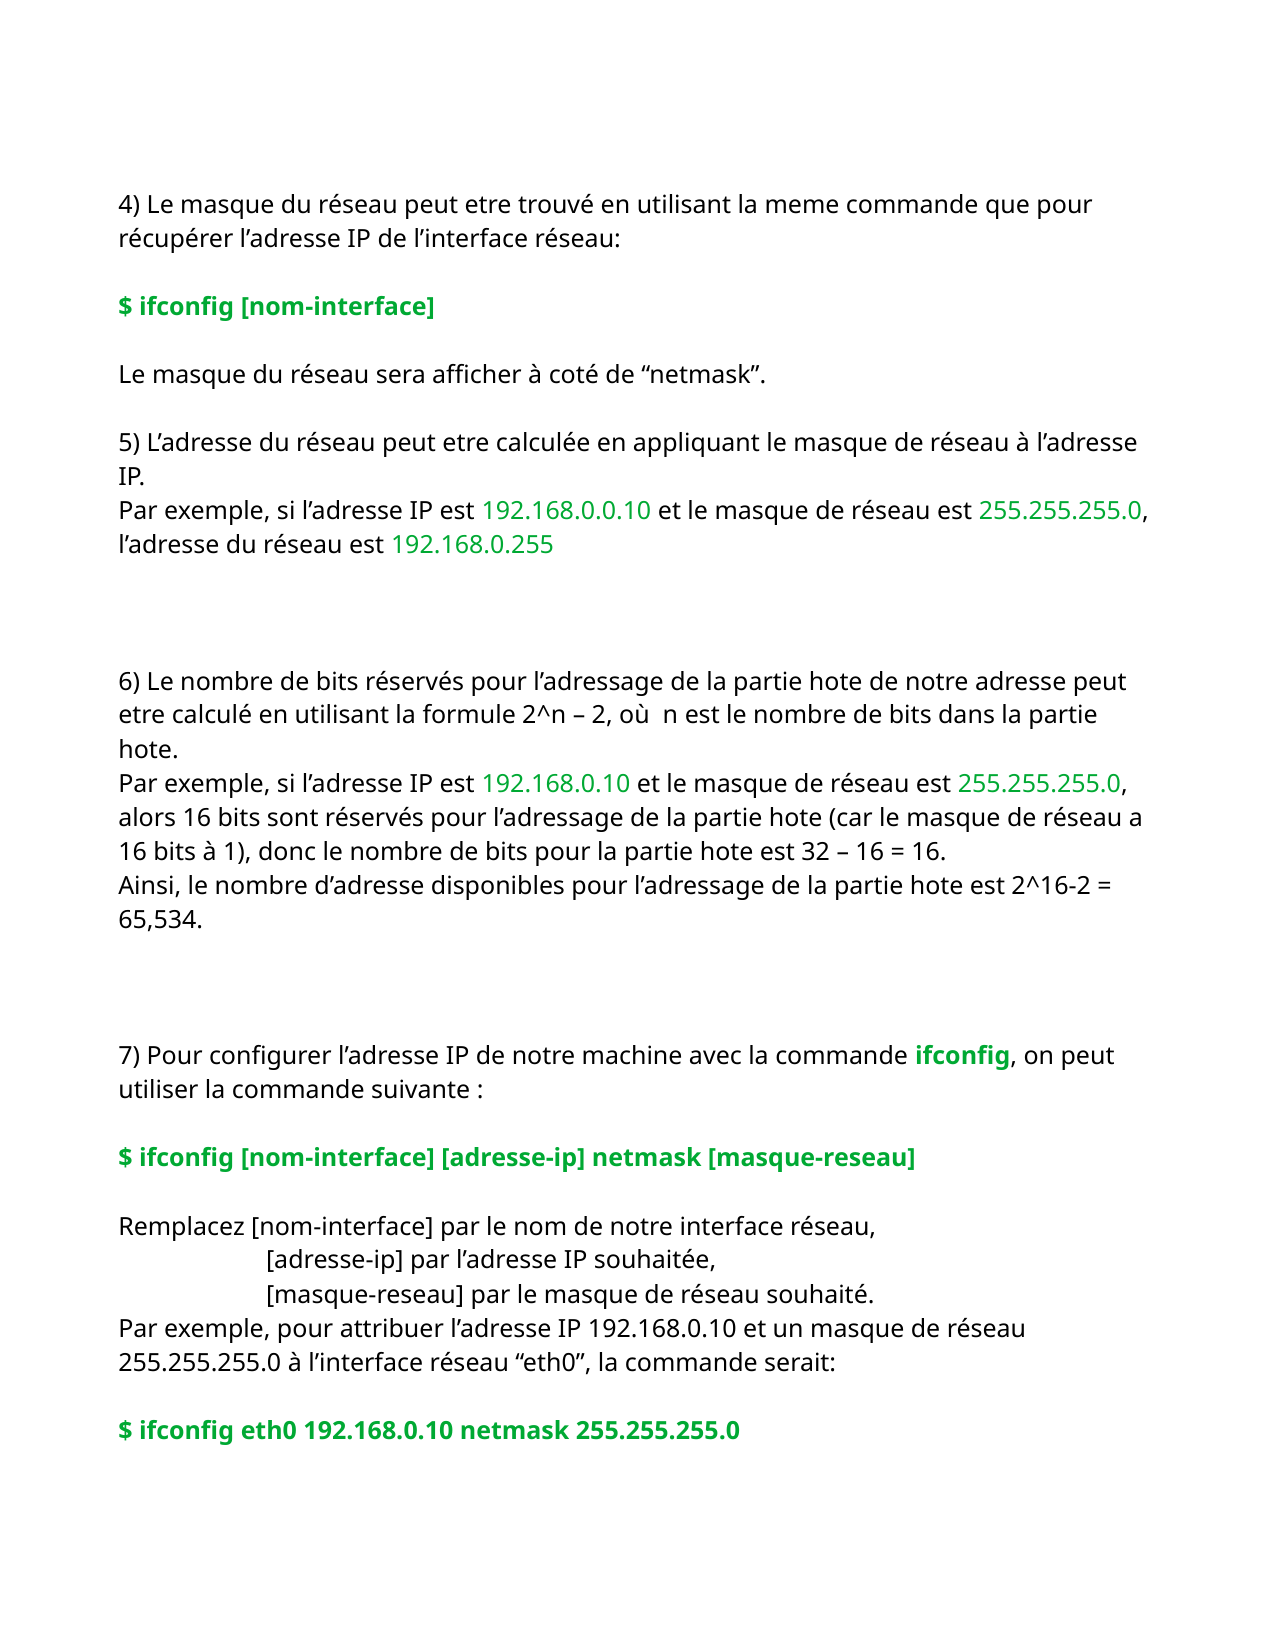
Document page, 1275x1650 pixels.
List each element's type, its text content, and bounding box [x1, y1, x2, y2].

text Par exemple, si l’adresse IP est 192.168.0.0.10 et le masque de réseau est 255.255.255.0, l’adresse du réseau est 192.168.0.255 [118, 493, 1157, 561]
text Ainsi, le nombre d’adresse disponibles pour l’adressage de la partie hote est 2^16-2 = 65,534. [118, 867, 1157, 936]
text Remplacez [nom-interface] par le nom de notre interface réseau, [118, 1208, 1157, 1242]
text [adresse-ip] par l’adresse IP souhaitée, [118, 1242, 1157, 1276]
text Le masque du réseau sera afficher à coté de “netmask”. [118, 357, 1157, 391]
text 4) Le masque du réseau peut etre trouvé en utilisant la meme commande que pour récupérer l’adresse IP de l’interface réseau: [118, 186, 1157, 254]
text [masque-reseau] par le masque de réseau souhaité. [118, 1276, 1157, 1310]
text $ ifconfig eth0 192.168.0.10 netmask 255.255.255.0 [118, 1412, 1157, 1447]
text $ ifconfig [nom-interface] [118, 288, 1157, 322]
text Par exemple, pour attribuer l’adresse IP 192.168.0.10 et un masque de réseau 255.255.255.0 à l’interface réseau “eth0”, la commande serait: [118, 1310, 1157, 1378]
text 6) Le nombre de bits réservés pour l’adressage de la partie hote de notre adresse peut etre calculé en utilisant la formule 2^n – 2, où n est le nombre de bits dans la partie hote. [118, 663, 1157, 765]
text $ ifconfig [nom-interface] [adresse-ip] netmask [masque-reseau] [118, 1140, 1157, 1174]
text Par exemple, si l’adresse IP est 192.168.0.10 et le masque de réseau est 255.255.255.0, alors 16 bits sont réservés pour l’adressage de la partie hote (car le masque de réseau a 16 bits à 1), donc le nombre de bits pour la partie hote est 32 – 16 = 16. [118, 765, 1157, 867]
text 7) Pour configurer l’adresse IP de notre machine avec la commande ifconfig, on peut utiliser la commande suivante : [118, 1038, 1157, 1106]
text 5) L’adresse du réseau peut etre calculée en appliquant le masque de réseau à l’adresse IP. [118, 425, 1157, 493]
